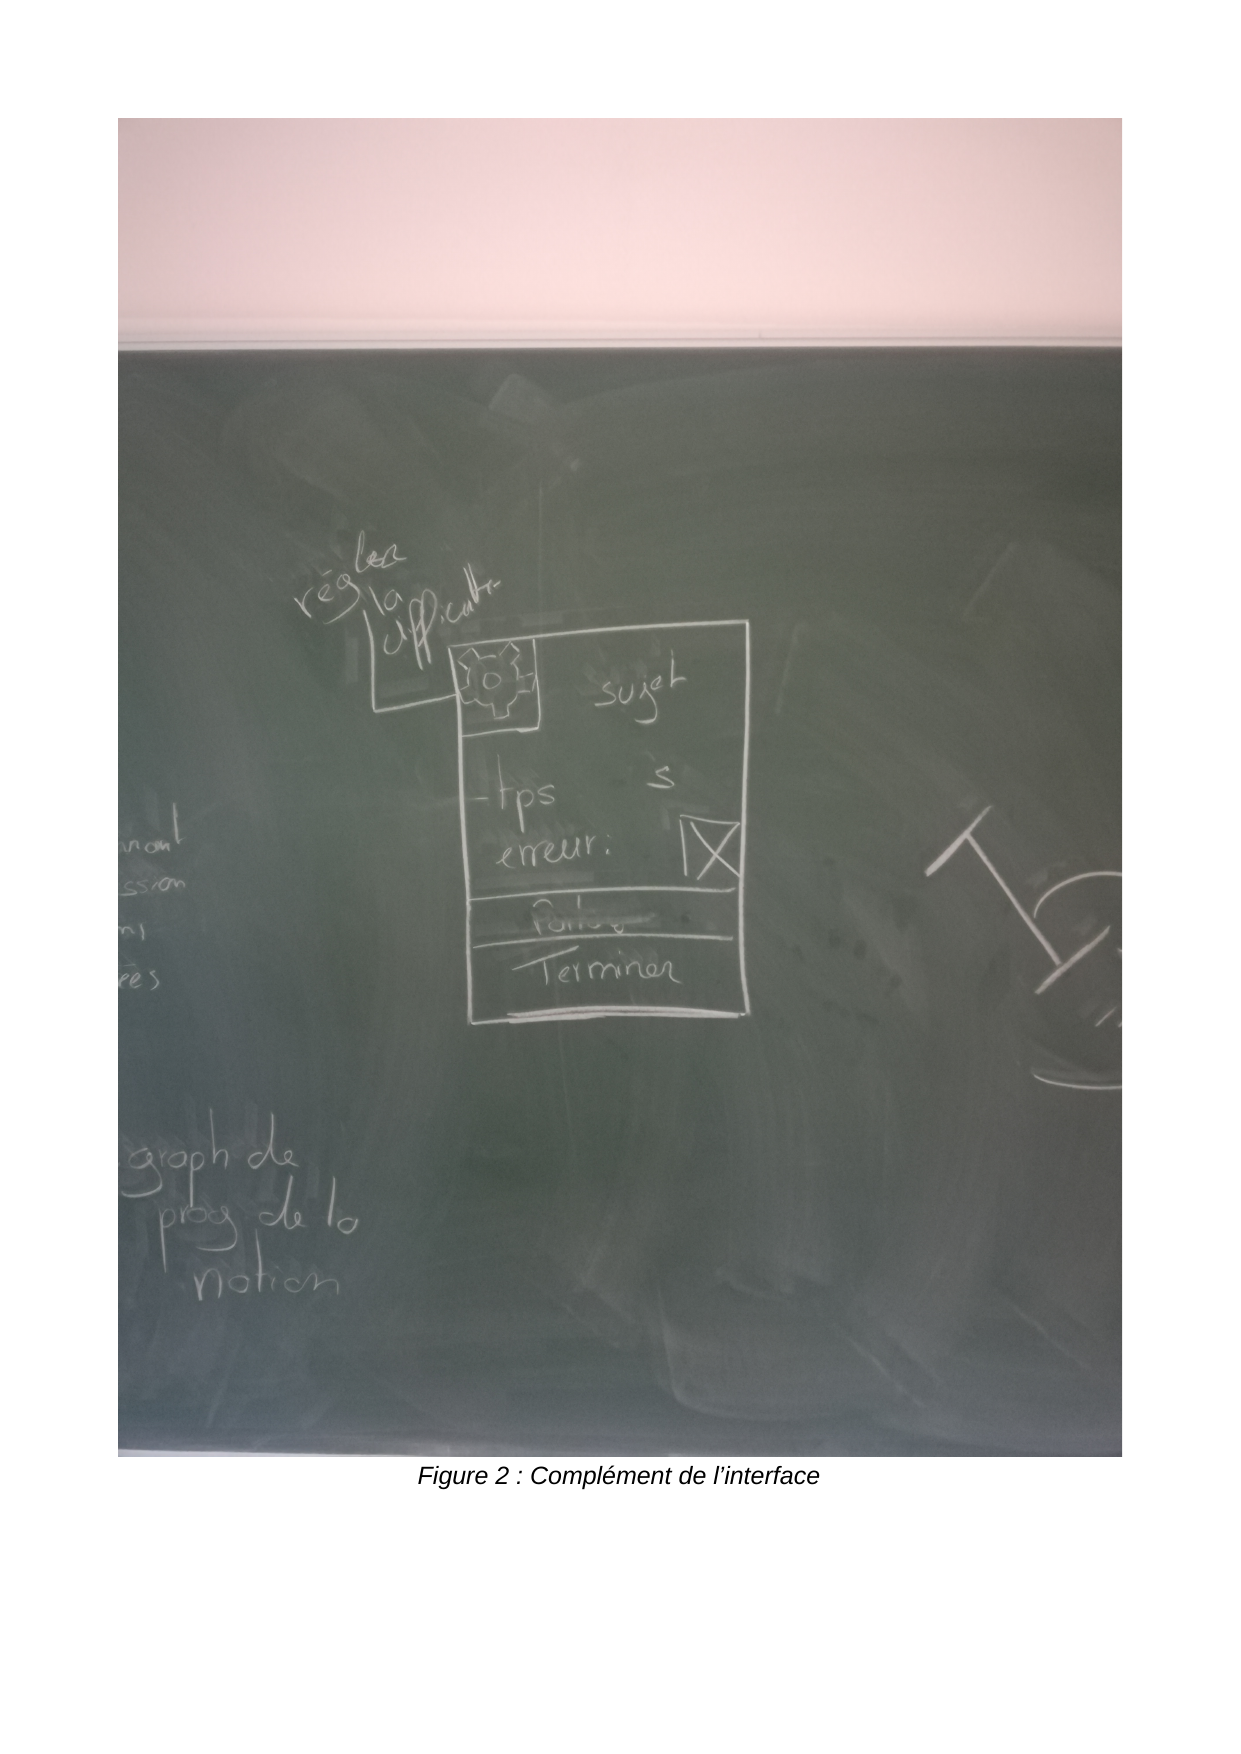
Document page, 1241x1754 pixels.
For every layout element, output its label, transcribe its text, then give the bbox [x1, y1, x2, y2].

picture [118, 118, 1123, 1457]
text Figure 2 : Complément de l’interface [118, 1457, 1122, 1490]
